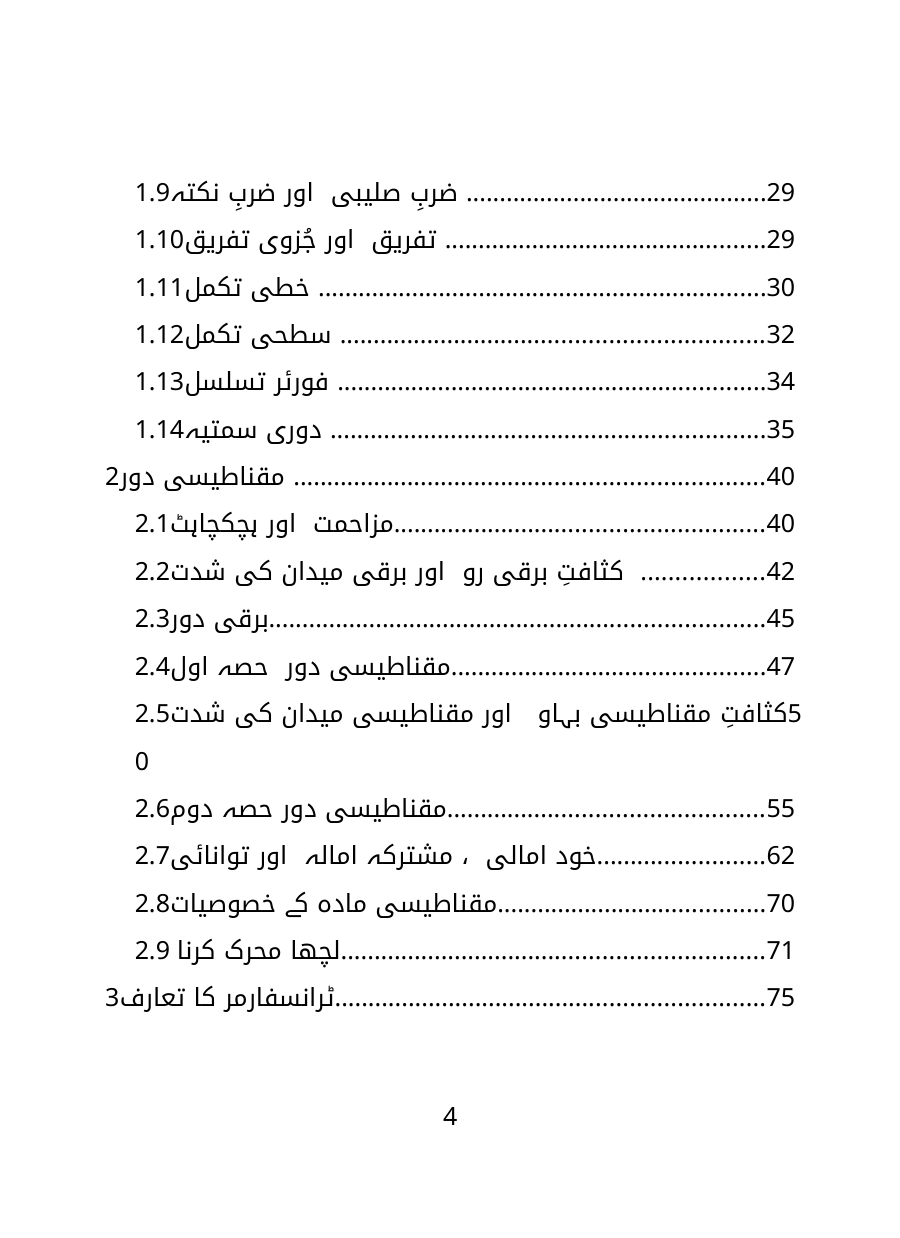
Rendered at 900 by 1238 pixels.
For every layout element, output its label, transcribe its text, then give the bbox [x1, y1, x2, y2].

text 2.8مقناطیسی مادہ کے خصوصیات 70 [134, 880, 795, 927]
text 2.1مزاحمت اور ہچکچاہٹ 40 [134, 501, 795, 548]
text 3ٹرانسفارمر کا تعارف 75 [105, 975, 795, 1022]
text 2.7خود امالی ، مشترکہ امالہ اور توانائی 62 [134, 833, 795, 880]
text 1.9ضربِ صلیبی اور ضربِ نکتہ 29 [134, 169, 795, 216]
text 2.4مقناطیسی دور حصہ اول 47 [134, 643, 795, 690]
text 2.2کثافتِ برقی رو اور برقی میدان کی شدت 42 [134, 548, 795, 596]
text 2مقناطیسی دور 40 [105, 453, 795, 501]
text 2.6مقناطیسی دور حصہ دوم 55 [134, 785, 795, 833]
text 2.5کثافتِ مقناطیسی بہاو اور مقناطیسی میدان کی شدت 50 [134, 690, 795, 785]
text 2.3برقی دور 45 [134, 596, 795, 643]
text 1.11خطی تکمل 30 [134, 264, 795, 311]
text 2.9 لچھا محرک کرنا 71 [134, 927, 795, 975]
text 1.13فورئر تسلسل 34 [134, 359, 795, 406]
text 1.10تفریق اور جُزوی تفریق 29 [134, 216, 795, 264]
text 1.14دوری سمتیہ 35 [134, 406, 795, 453]
text 1.12سطحی تکمل 32 [134, 311, 795, 359]
